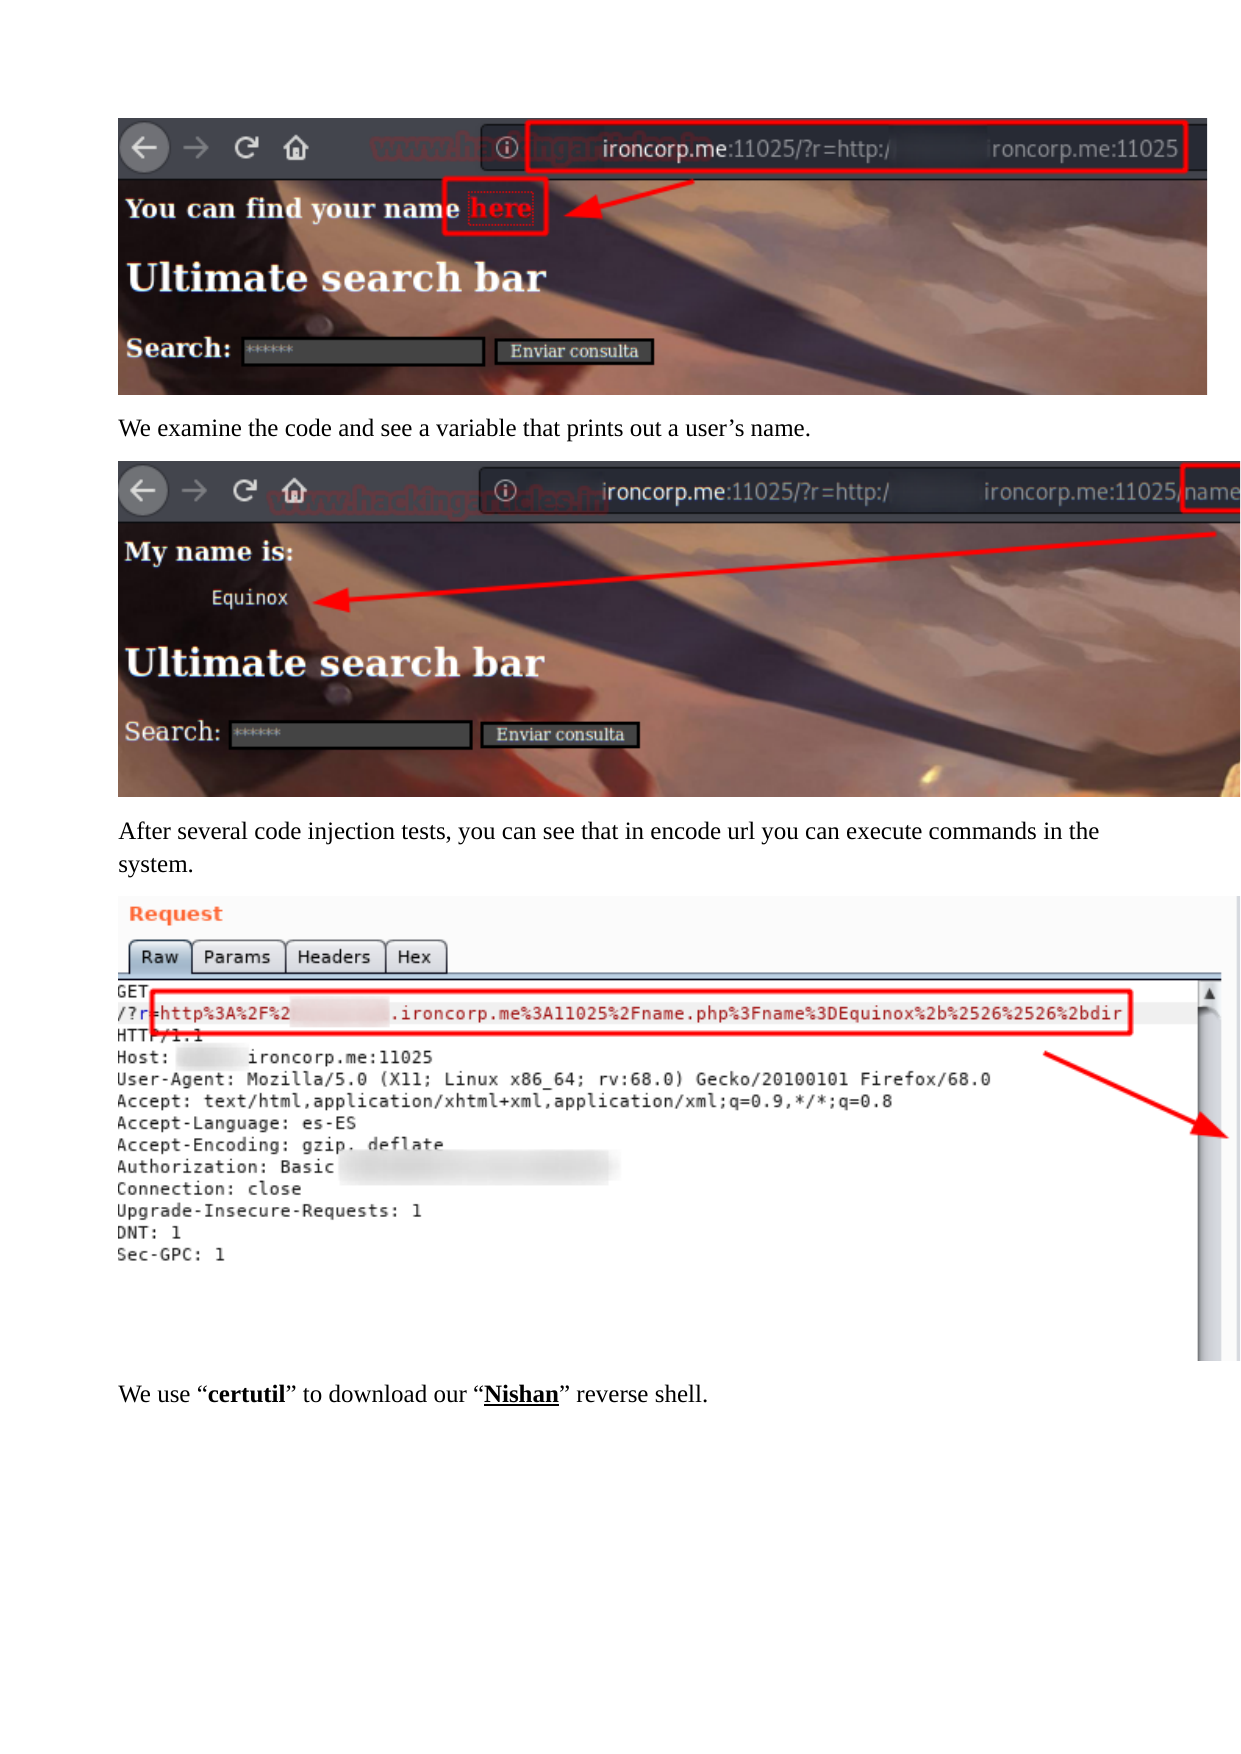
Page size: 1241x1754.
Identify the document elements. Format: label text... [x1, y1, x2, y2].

picture [118, 118, 1208, 395]
picture [118, 461, 1241, 797]
text After several code injection tests, you can see that in encode url you can execute commands in the system. [118, 816, 1122, 878]
text We use “certutil” to download our “Nishan” reverse shell. [118, 1379, 1122, 1408]
text We examine the code and see a variable that prints out a user’s name. [118, 413, 1122, 442]
picture [118, 896, 1241, 1361]
